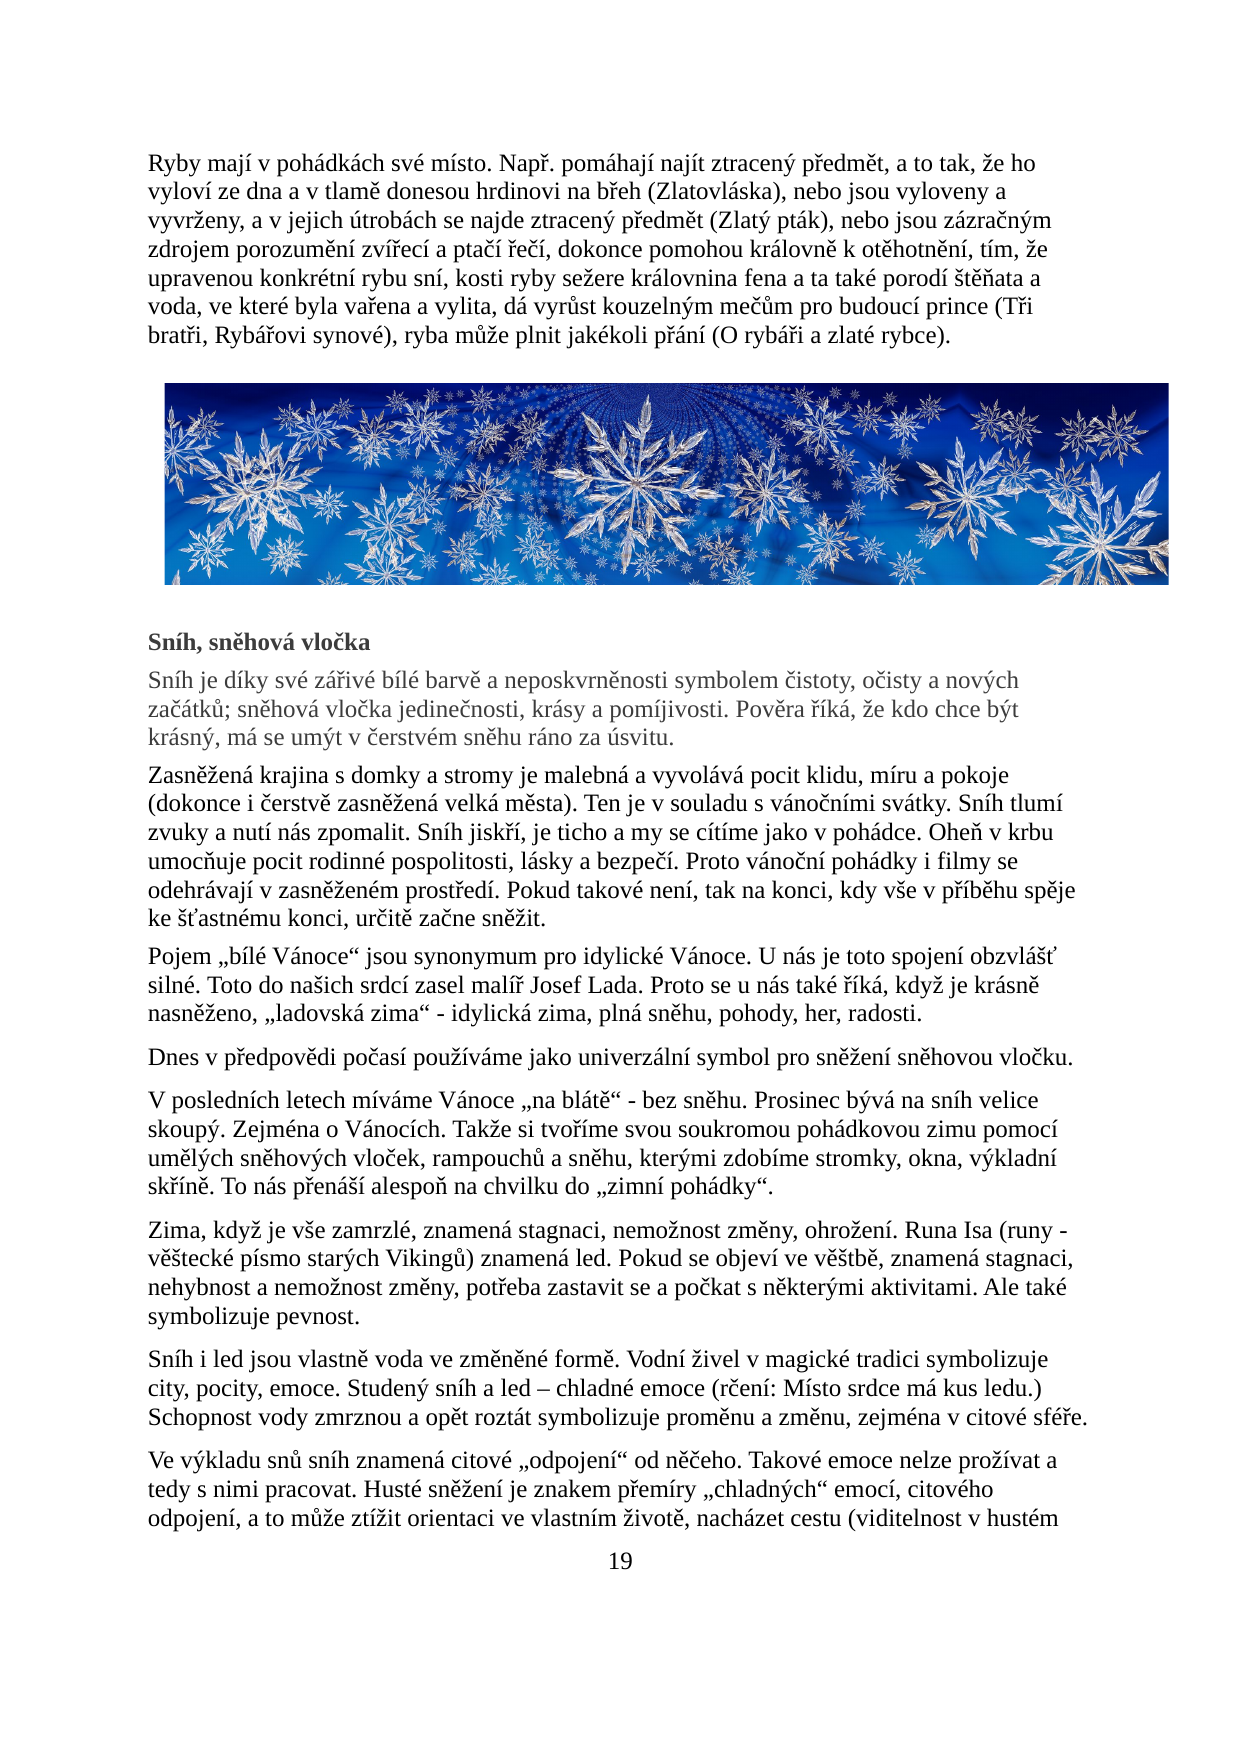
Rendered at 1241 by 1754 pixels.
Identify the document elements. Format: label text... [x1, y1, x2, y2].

text Sníh, sněhová vločka [148, 627, 1093, 656]
text Dnes v předpovědi počasí používáme jako univerzální symbol pro sněžení sněhovou vločku. [148, 1042, 1093, 1071]
picture [164, 383, 1169, 585]
text 19 [148, 1546, 1093, 1575]
text Sníh je díky své zářivé bílé barvě a neposkvrněnosti symbolem čistoty, očisty a nových začátků; sněhová vločka jedinečnosti, krásy a pomíjivosti. Pověra říká, že kdo chce být krásný, má se umýt v čerstvém sněhu ráno za úsvitu. [148, 665, 1093, 751]
text Zasněžená krajina s domky a stromy je malebná a vyvolává pocit klidu, míru a pokoje (dokonce i čerstvě zasněžená velká města). Ten je v souladu s vánočními svátky. Sníh tlumí zvuky a nutí nás zpomalit. Sníh jiskří, je ticho a my se cítíme jako v pohádce. Oheň v krbu umocňuje pocit rodinné pospolitosti, lásky a bezpečí. Proto vánoční pohádky i filmy se odehrávají v zasněženém prostředí. Pokud takové není, tak na konci, kdy vše v příběhu spěje ke šťastnému konci, určitě začne sněžit. [148, 760, 1093, 932]
text V posledních letech míváme Vánoce „na blátě“ - bez sněhu. Prosinec bývá na sníh velice skoupý. Zejména o Vánocích. Takže si tvoříme svou soukromou pohádkovou zimu pomocí umělých sněhových vloček, rampouchů a sněhu, kterými zdobíme stromky, okna, výkladní skříně. To nás přenáší alespoň na chvilku do „zimní pohádky“. [148, 1085, 1093, 1200]
text Zima, když je vše zamrzlé, znamená stagnaci, nemožnost změny, ohrožení. Runa Isa (runy - věštecké písmo starých Vikingů) znamená led. Pokud se objeví ve věštbě, znamená stagnaci, nehybnost a nemožnost změny, potřeba zastavit se a počkat s některými aktivitami. Ale také symbolizuje pevnost. [148, 1215, 1093, 1330]
text Sníh i led jsou vlastně voda ve změněné formě. Vodní živel v magické tradici symbolizuje city, pocity, emoce. Studený sníh a led – chladné emoce (rčení: Místo srdce má kus ledu.) Schopnost vody zmrznou a opět roztát symbolizuje proměnu a změnu, zejména v citové sféře. [148, 1344, 1093, 1431]
text Pojem „bílé Vánoce“ jsou synonymum pro idylické Vánoce. U nás je toto spojení obzvlášť silné. Toto do našich srdcí zasel malíř Josef Lada. Proto se u nás také říká, když je krásně nasněženo, „ladovská zima“ - idylická zima, plná sněhu, pohody, her, radosti. [148, 941, 1093, 1027]
text Ve výkladu snů sníh znamená citové „odpojení“ od něčeho. Takové emoce nelze prožívat a tedy s nimi pracovat. Husté sněžení je znakem přemíry „chladných“ emocí, citového odpojení, a to může ztížit orientaci ve vlastním životě, nacházet cestu (viditelnost v hustém [148, 1445, 1093, 1531]
text Ryby mají v pohádkách své místo. Např. pomáhají najít ztracený předmět, a to tak, že ho vyloví ze dna a v tlamě donesou hrdinovi na břeh (Zlatovláska), nebo jsou vyloveny a vyvrženy, a v jejich útrobách se najde ztracený předmět (Zlatý pták), nebo jsou zázračným zdrojem porozumění zvířecí a ptačí řečí, dokonce pomohou královně k otěhotnění, tím, že upravenou konkrétní rybu sní, kosti ryby sežere královnina fena a ta také porodí štěňata a voda, ve které byla vařena a vylita, dá vyrůst kouzelným mečům pro budoucí prince (Tři bratři, Rybářovi synové), ryba může plnit jakékoli přání (O rybáři a zlaté rybce). [148, 148, 1093, 349]
